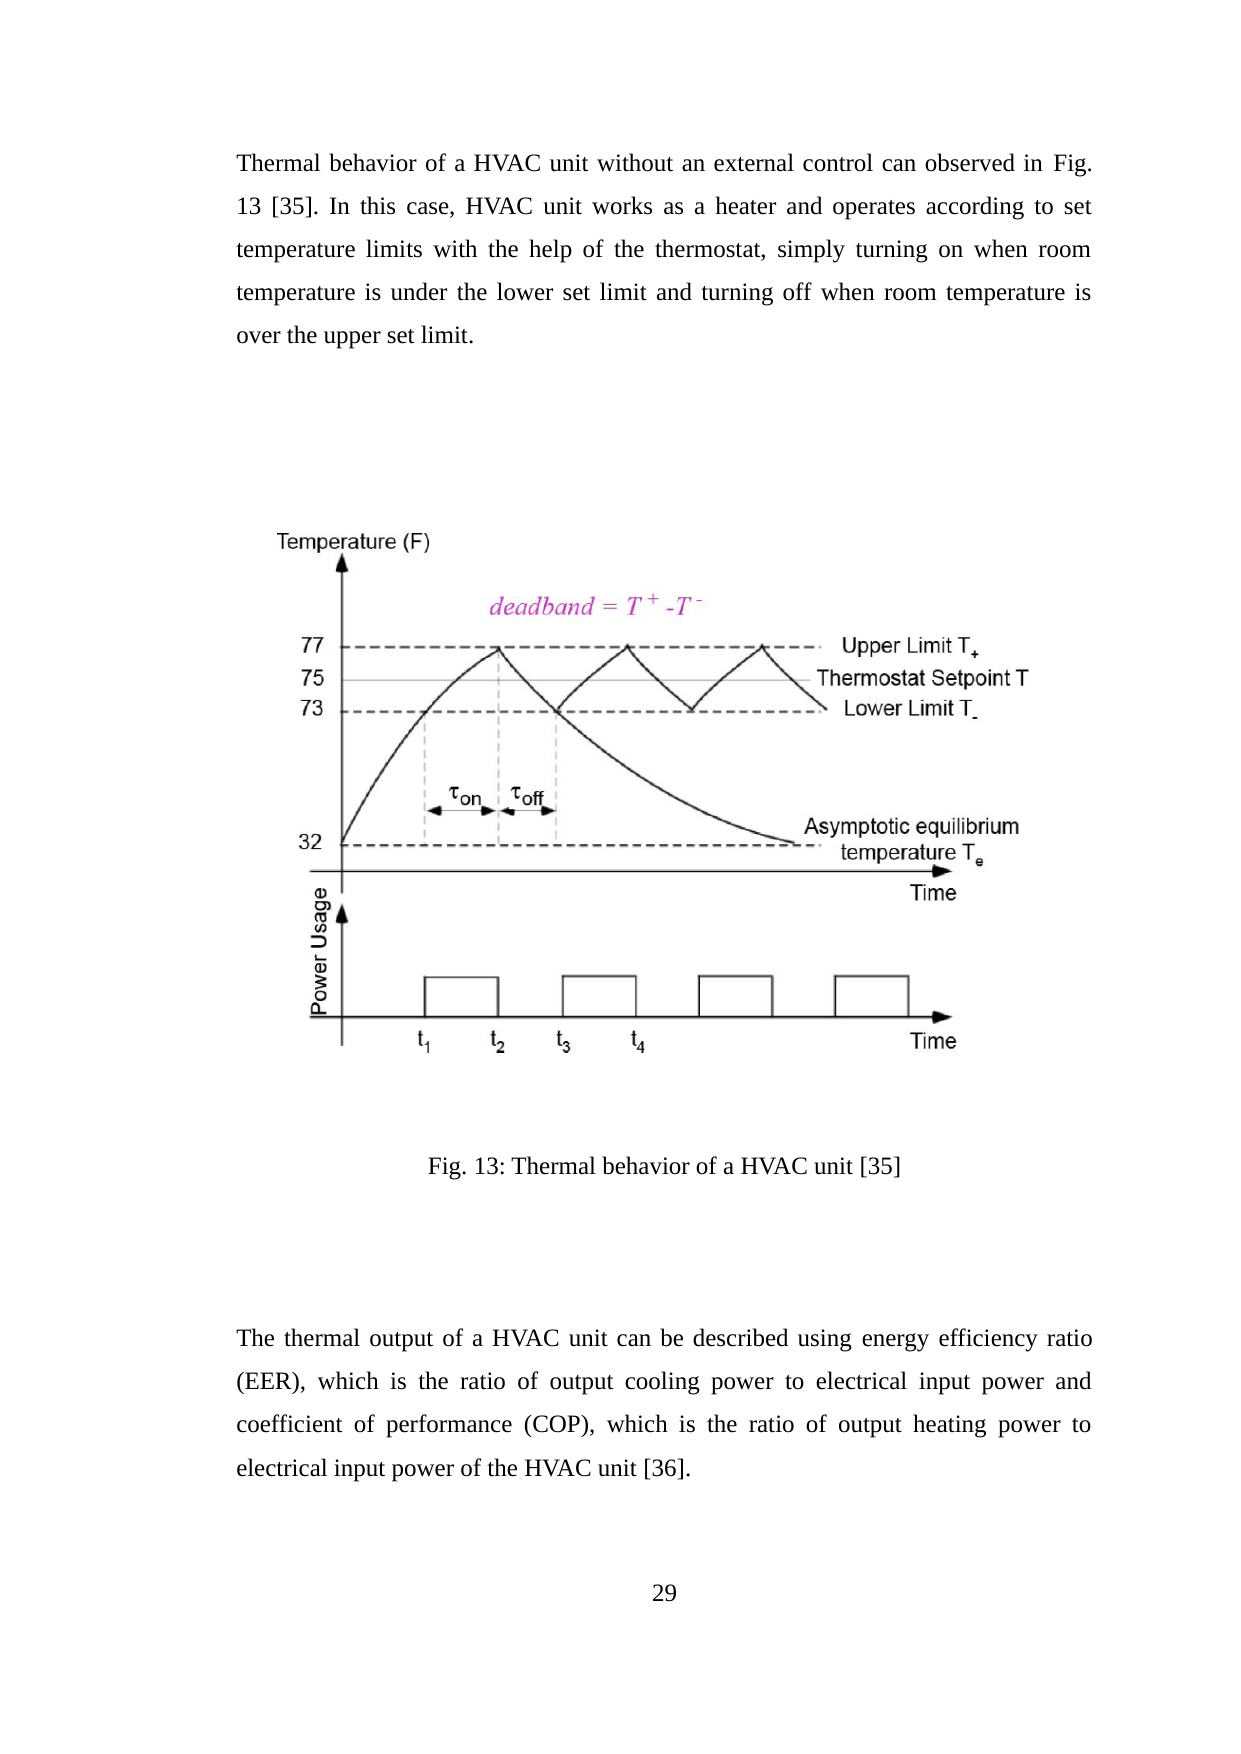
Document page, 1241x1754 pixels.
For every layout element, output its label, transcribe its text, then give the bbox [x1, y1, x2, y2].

text The thermal output of a HVAC unit can be described using energy efficiency ratio (EER), which is the ratio of output cooling power to electrical input power and coefficient of performance (COP), which is the ratio of output heating power to electrical input power of the HVAC unit [36]⁠. [236, 1323, 1093, 1481]
text Fig. 13: Thermal behavior of a HVAC unit [35] [236, 1151, 1093, 1179]
text Thermal behavior of a HVAC unit without an external control can observed in Fig. 13 [35]. In this case, HVAC unit works as a heater and operates according to set temperature limits with the help of the thermostat, simply turning on when room temperature is under the lower set limit and turning off when room temperature is over the upper set limit. [236, 148, 1093, 349]
picture [236, 505, 1093, 1097]
